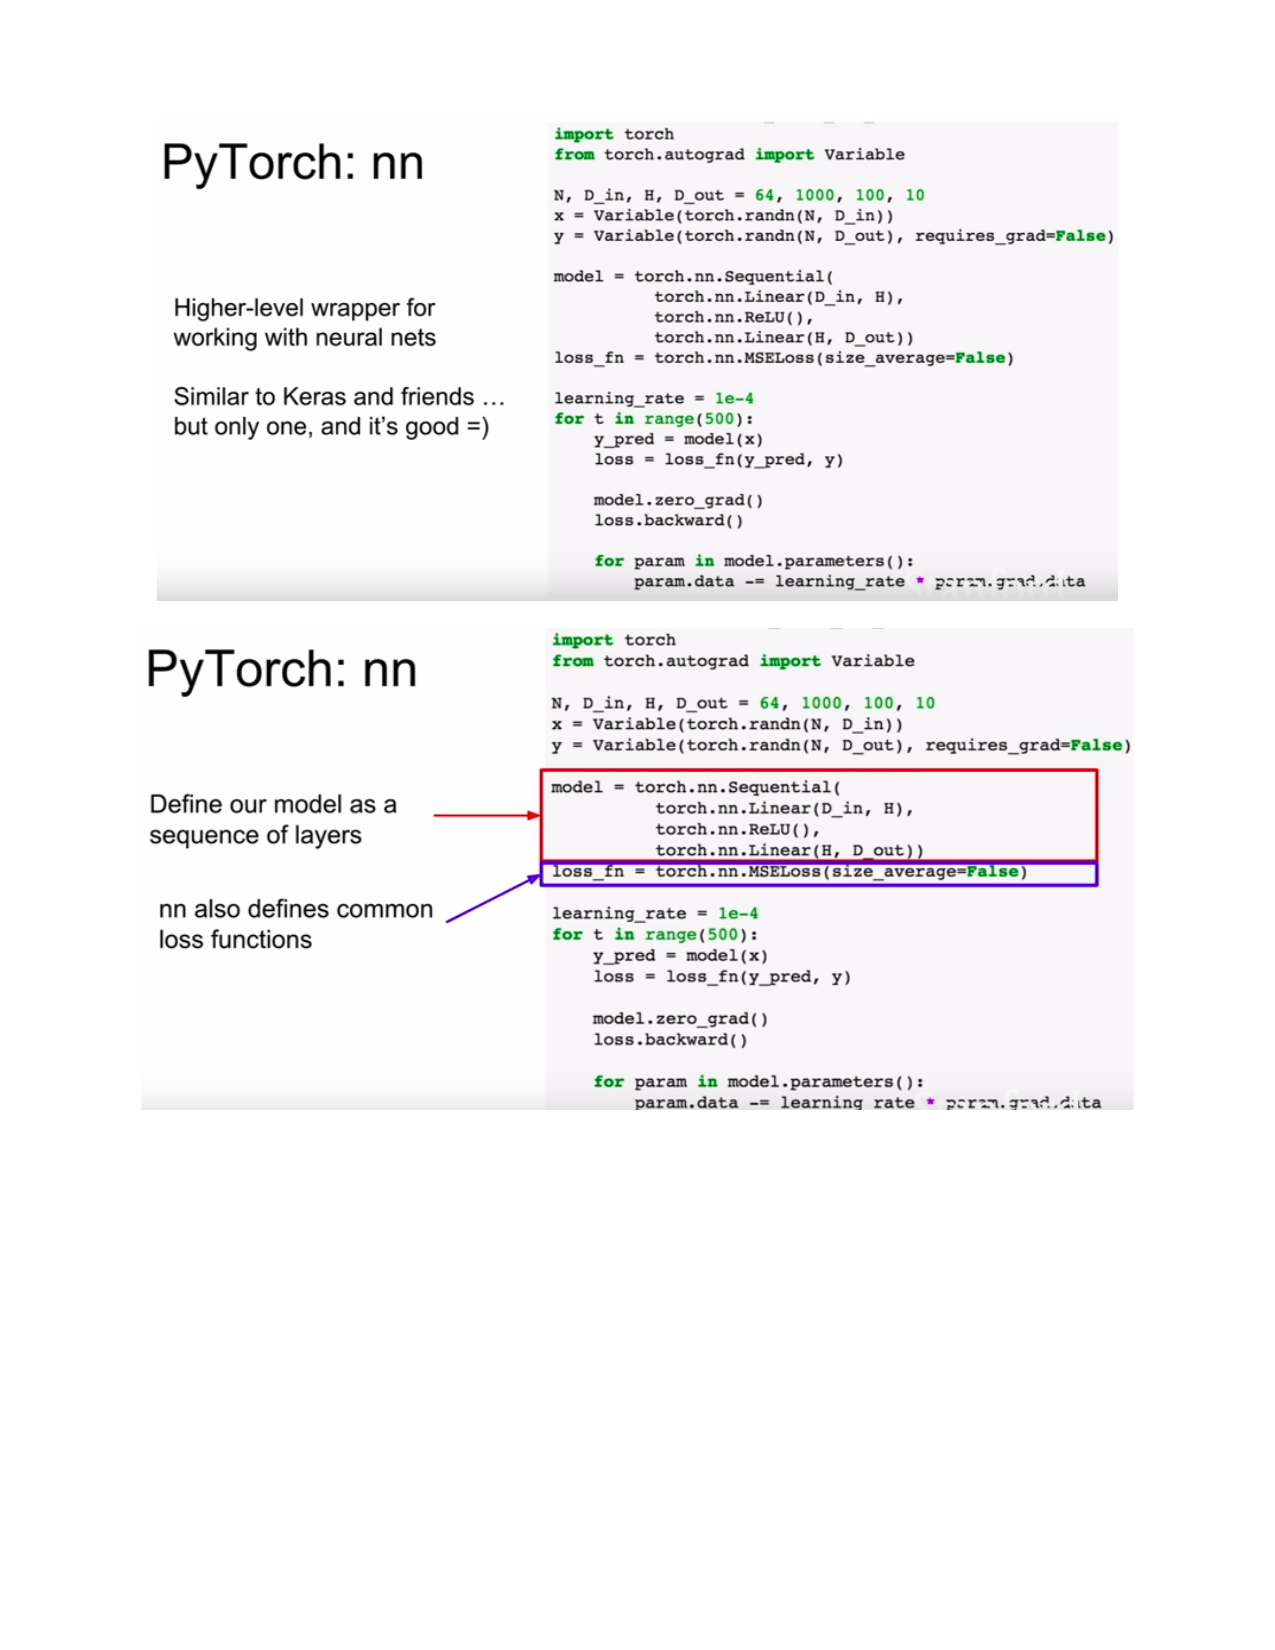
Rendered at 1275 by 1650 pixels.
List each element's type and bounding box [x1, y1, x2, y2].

picture [141, 628, 1134, 1110]
picture [157, 118, 1118, 601]
